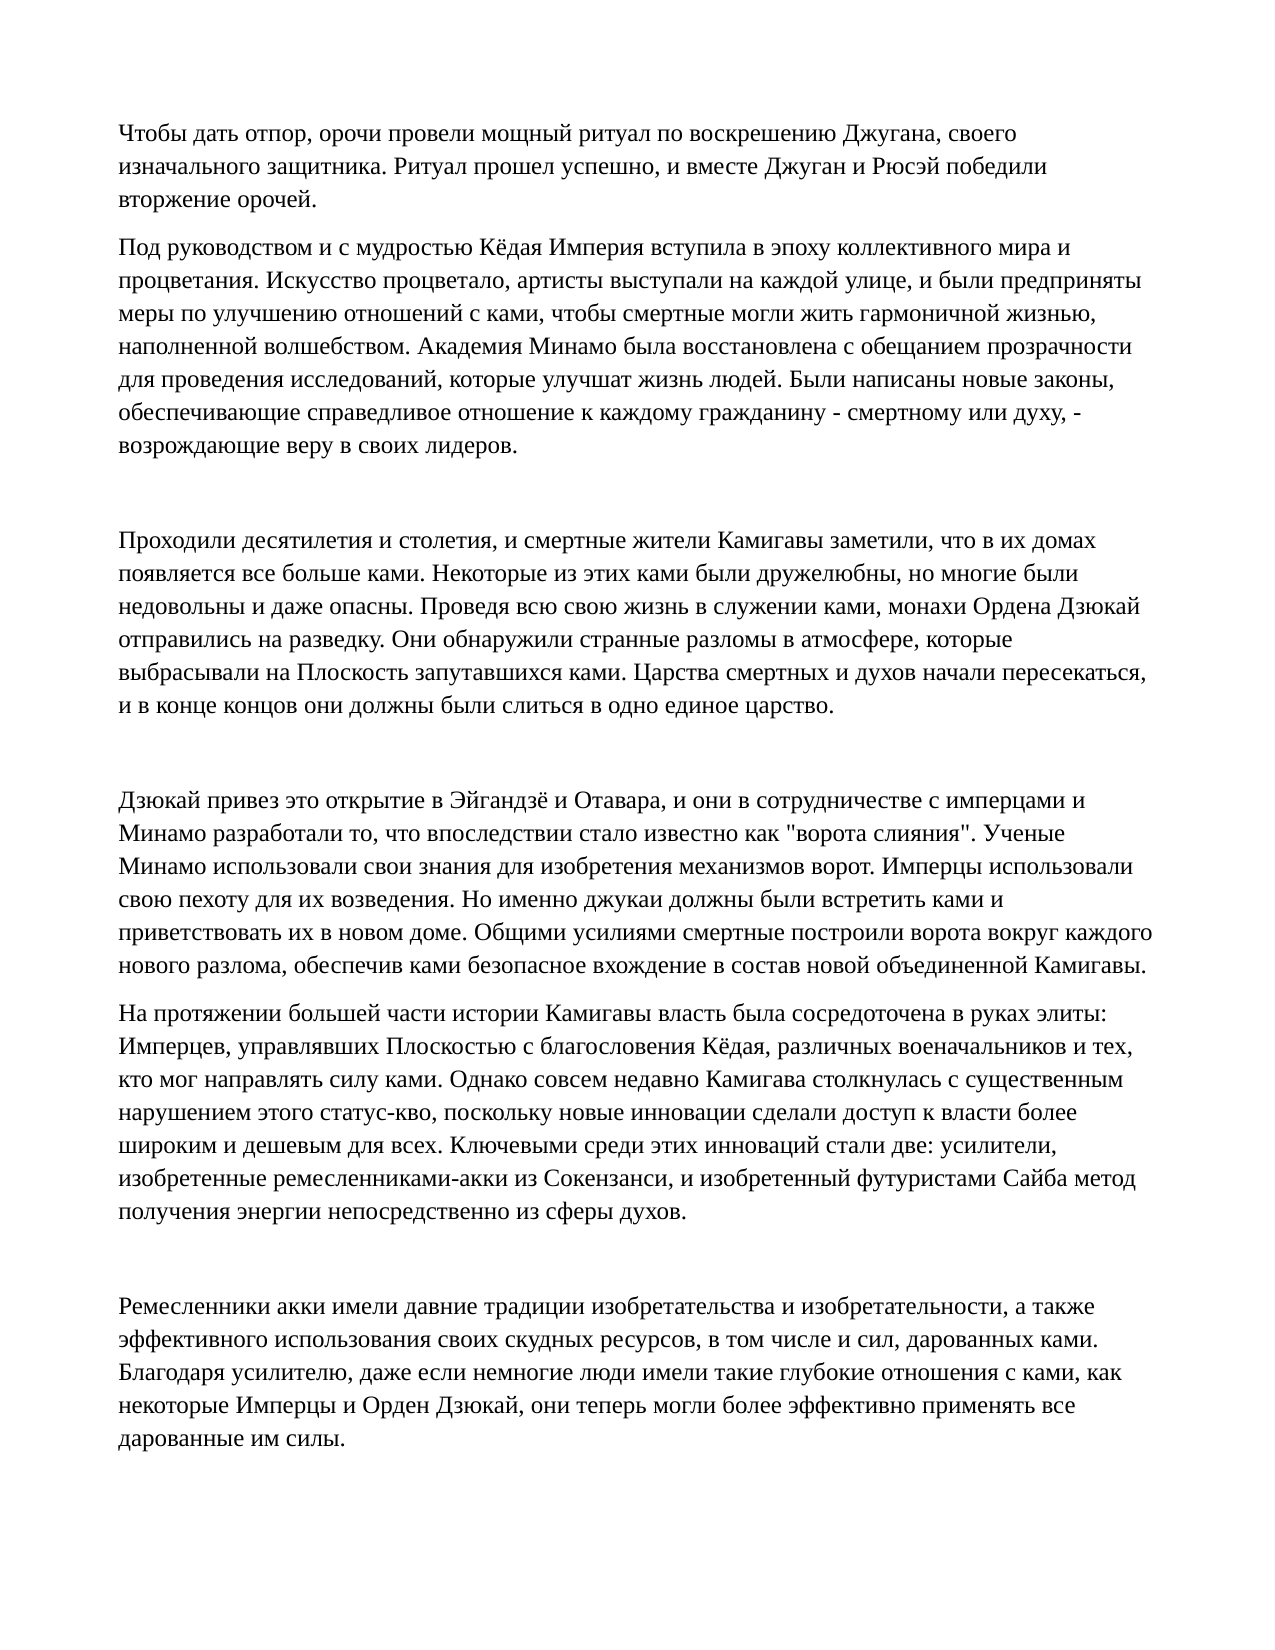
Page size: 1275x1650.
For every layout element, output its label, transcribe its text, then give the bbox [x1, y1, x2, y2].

text Проходили десятилетия и столетия, и смертные жители Камигавы заметили, что в их домах появляется все больше ками. Некоторые из этих ками были дружелюбны, но многие были недовольны и даже опасны. Проведя всю свою жизнь в служении ками, монахи Ордена Дзюкай отправились на разведку. Они обнаружили странные разломы в атмосфере, которые выбрасывали на Плоскость запутавшихся ками. Царства смертных и духов начали пересекаться, и в конце концов они должны были слиться в одно единое царство. [118, 525, 1157, 719]
text Чтобы дать отпор, орочи провели мощный ритуал по воскрешению Джугана, своего изначального защитника. Ритуал прошел успешно, и вместе Джуган и Рюсэй победили вторжение орочей. [118, 118, 1157, 213]
text Ремесленники акки имели давние традиции изобретательства и изобретательности, а также эффективного использования своих скудных ресурсов, в том числе и сил, дарованных ками. Благодаря усилителю, даже если немногие люди имели такие глубокие отношения с ками, как некоторые Имперцы и Орден Дзюкай, они теперь могли более эффективно применять все дарованные им силы. [118, 1291, 1157, 1452]
text На протяжении большей части истории Камигавы власть была сосредоточена в руках элиты: Имперцев, управлявших Плоскостью с благословения Кёдая, различных военачальников и тех, кто мог направлять силу ками. Однако совсем недавно Камигава столкнулась с существенным нарушением этого статус-кво, поскольку новые инновации сделали доступ к власти более широким и дешевым для всех. Ключевыми среди этих инноваций стали две: усилители, изобретенные ремесленниками-акки из Сокензанси, и изобретенный футуристами Сайба метод получения энергии непосредственно из сферы духов. [118, 998, 1157, 1225]
text Дзюкай привез это открытие в Эйгандзё и Отавара, и они в сотрудничестве с имперцами и Минамо разработали то, что впоследствии стало известно как "ворота слияния". Ученые Минамо использовали свои знания для изобретения механизмов ворот. Имперцы использовали свою пехоту для их возведения. Но именно джукаи должны были встретить ками и приветствовать их в новом доме. Общими усилиями смертные построили ворота вокруг каждого нового разлома, обеспечив ками безопасное вхождение в состав новой объединенной Камигавы. [118, 785, 1157, 979]
text Под руководством и с мудростью Кёдая Империя вступила в эпоху коллективного мира и процветания. Искусство процветало, артисты выступали на каждой улице, и были предприняты меры по улучшению отношений с ками, чтобы смертные могли жить гармоничной жизнью, наполненной волшебством. Академия Минамо была восстановлена с обещанием прозрачности для проведения исследований, которые улучшат жизнь людей. Были написаны новые законы, обеспечивающие справедливое отношение к каждому гражданину - смертному или духу, - возрождающие веру в своих лидеров. [118, 232, 1157, 459]
